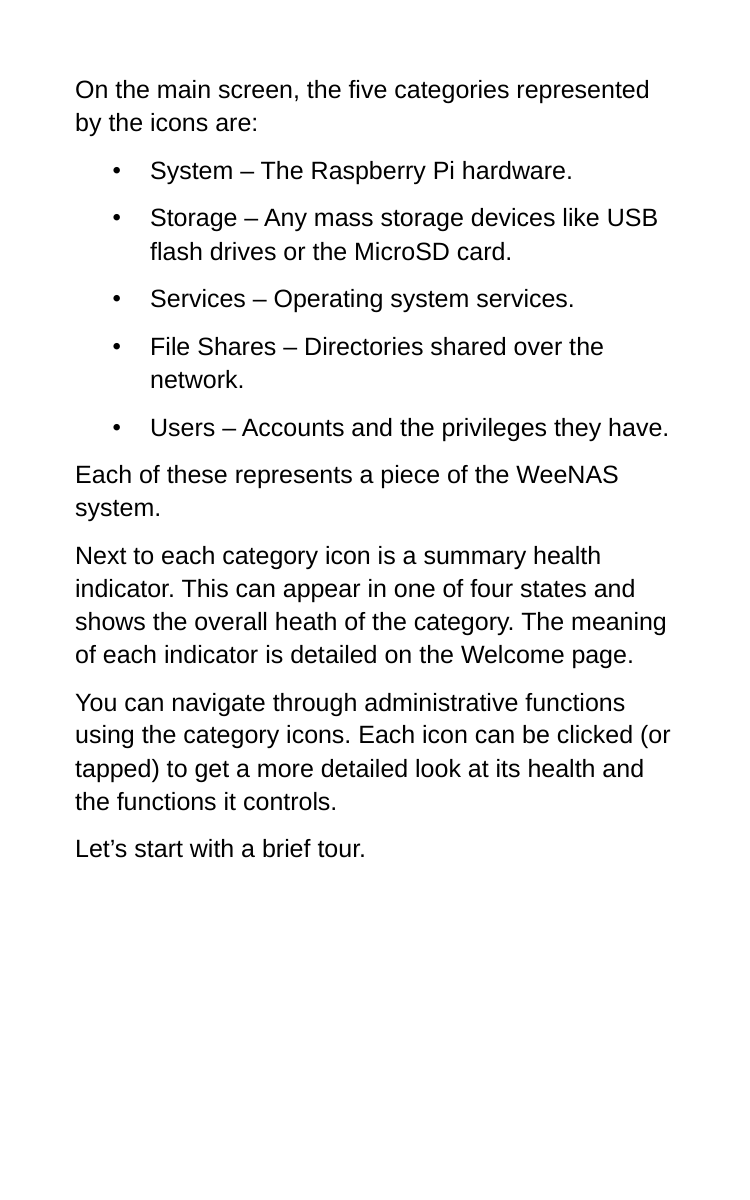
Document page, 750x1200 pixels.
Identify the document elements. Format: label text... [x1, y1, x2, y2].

text You can navigate through administrative functions using the category icons. Each icon can be clicked (or tapped) to get a more detailed look at its health and the functions it controls. [75, 687, 675, 815]
list Users – Accounts and the privileges they have. [112, 412, 675, 441]
text On the main screen, the five categories represented by the icons are: [75, 75, 675, 137]
list System – The Raspberry Pi hardware. [112, 156, 675, 184]
list Storage – Any mass storage devices like USB flash drives or the MicroSD card. [112, 203, 675, 265]
list Services – Operating system services. [112, 284, 675, 313]
text Next to each category icon is a summary health indicator. This can appear in one of four states and shows the overall heath of the category. The meaning of each indicator is detailed on the Welcome page. [75, 541, 675, 669]
text Let’s start with a brief tour. [75, 834, 675, 863]
text Each of these represents a piece of the WeeNAS system. [75, 460, 675, 522]
list File Shares – Directories shared over the network. [112, 332, 675, 394]
